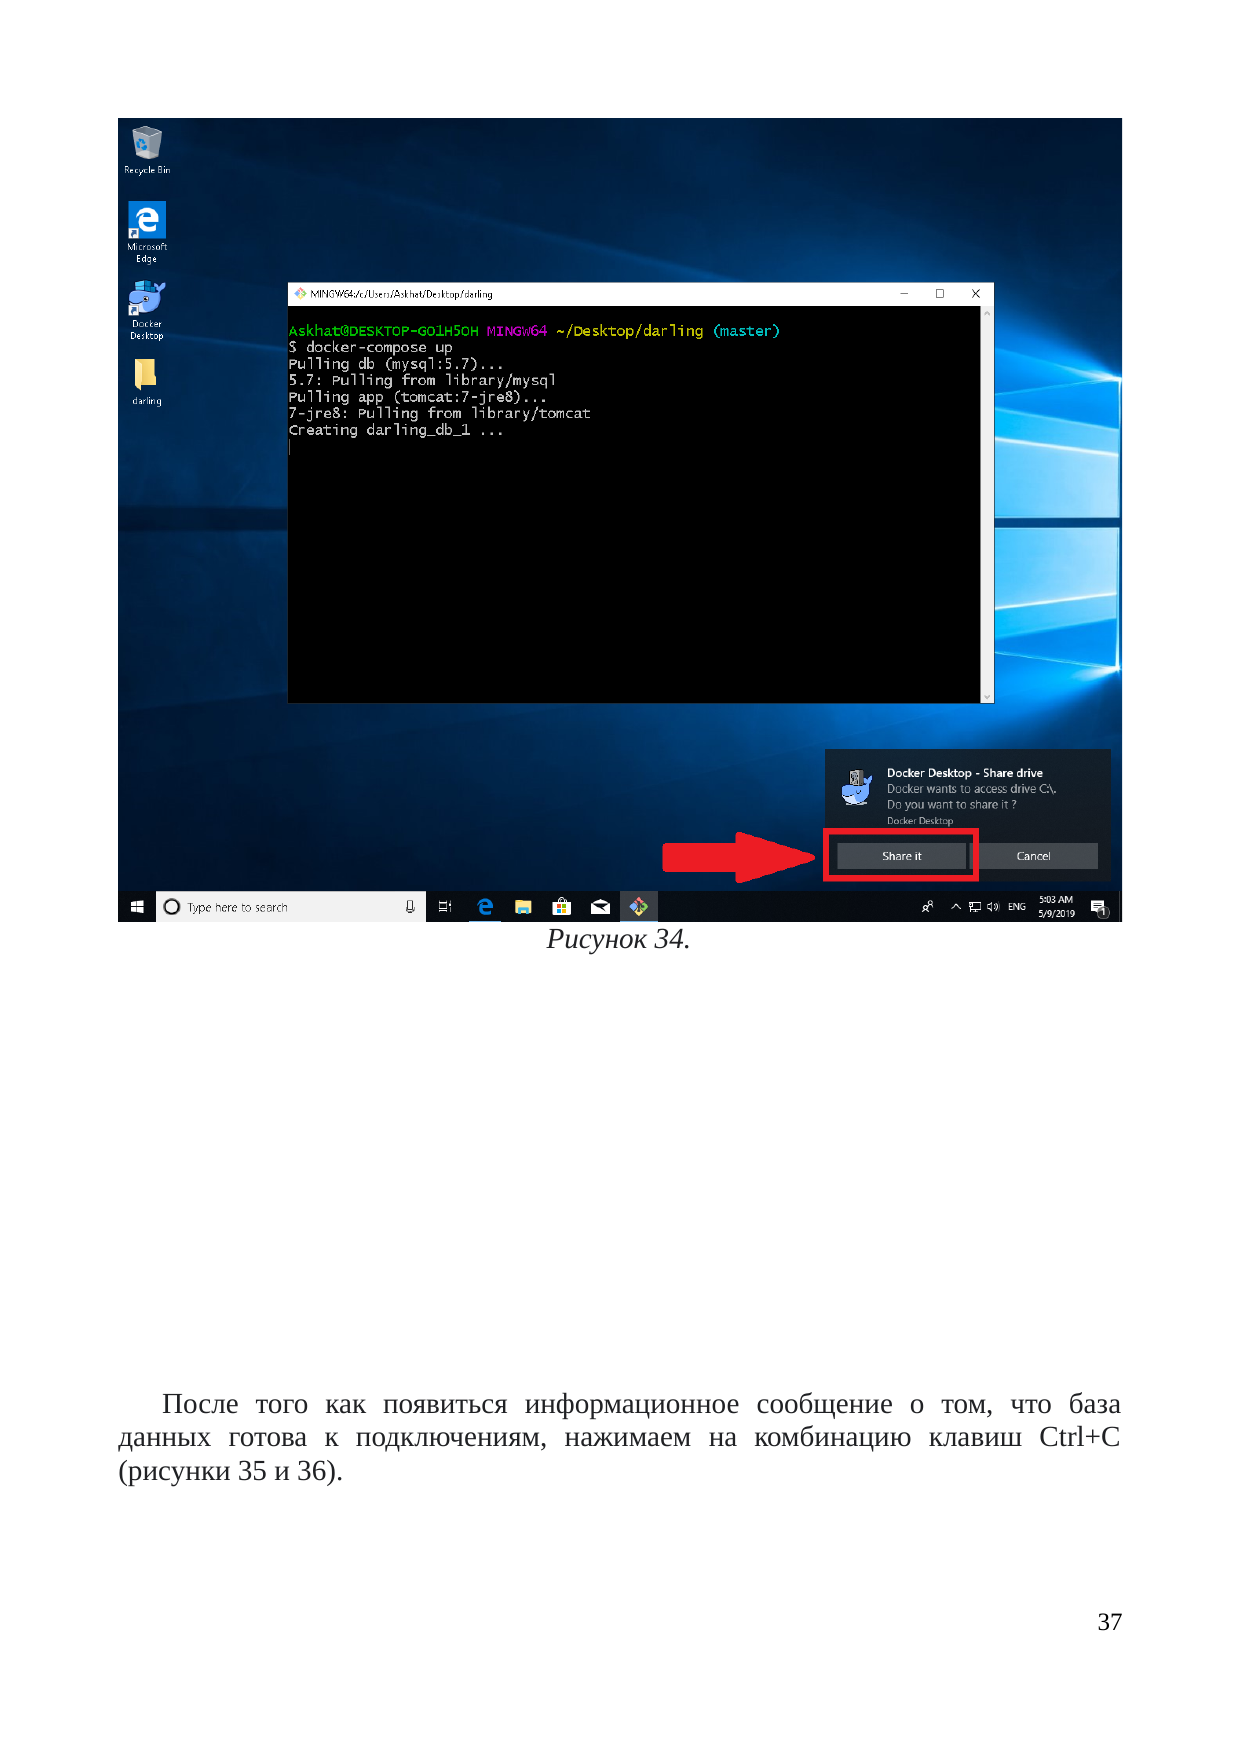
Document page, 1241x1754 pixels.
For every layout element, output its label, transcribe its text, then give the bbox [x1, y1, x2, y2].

picture [118, 118, 1123, 922]
text После того как появиться информационное сообщение о том, что база данных готова к подключениям, нажимаем на комбинацию клавиш Ctrl+C (рисунки 35 и 36). [118, 1386, 1122, 1487]
text Рисунок 34. [118, 922, 1122, 955]
